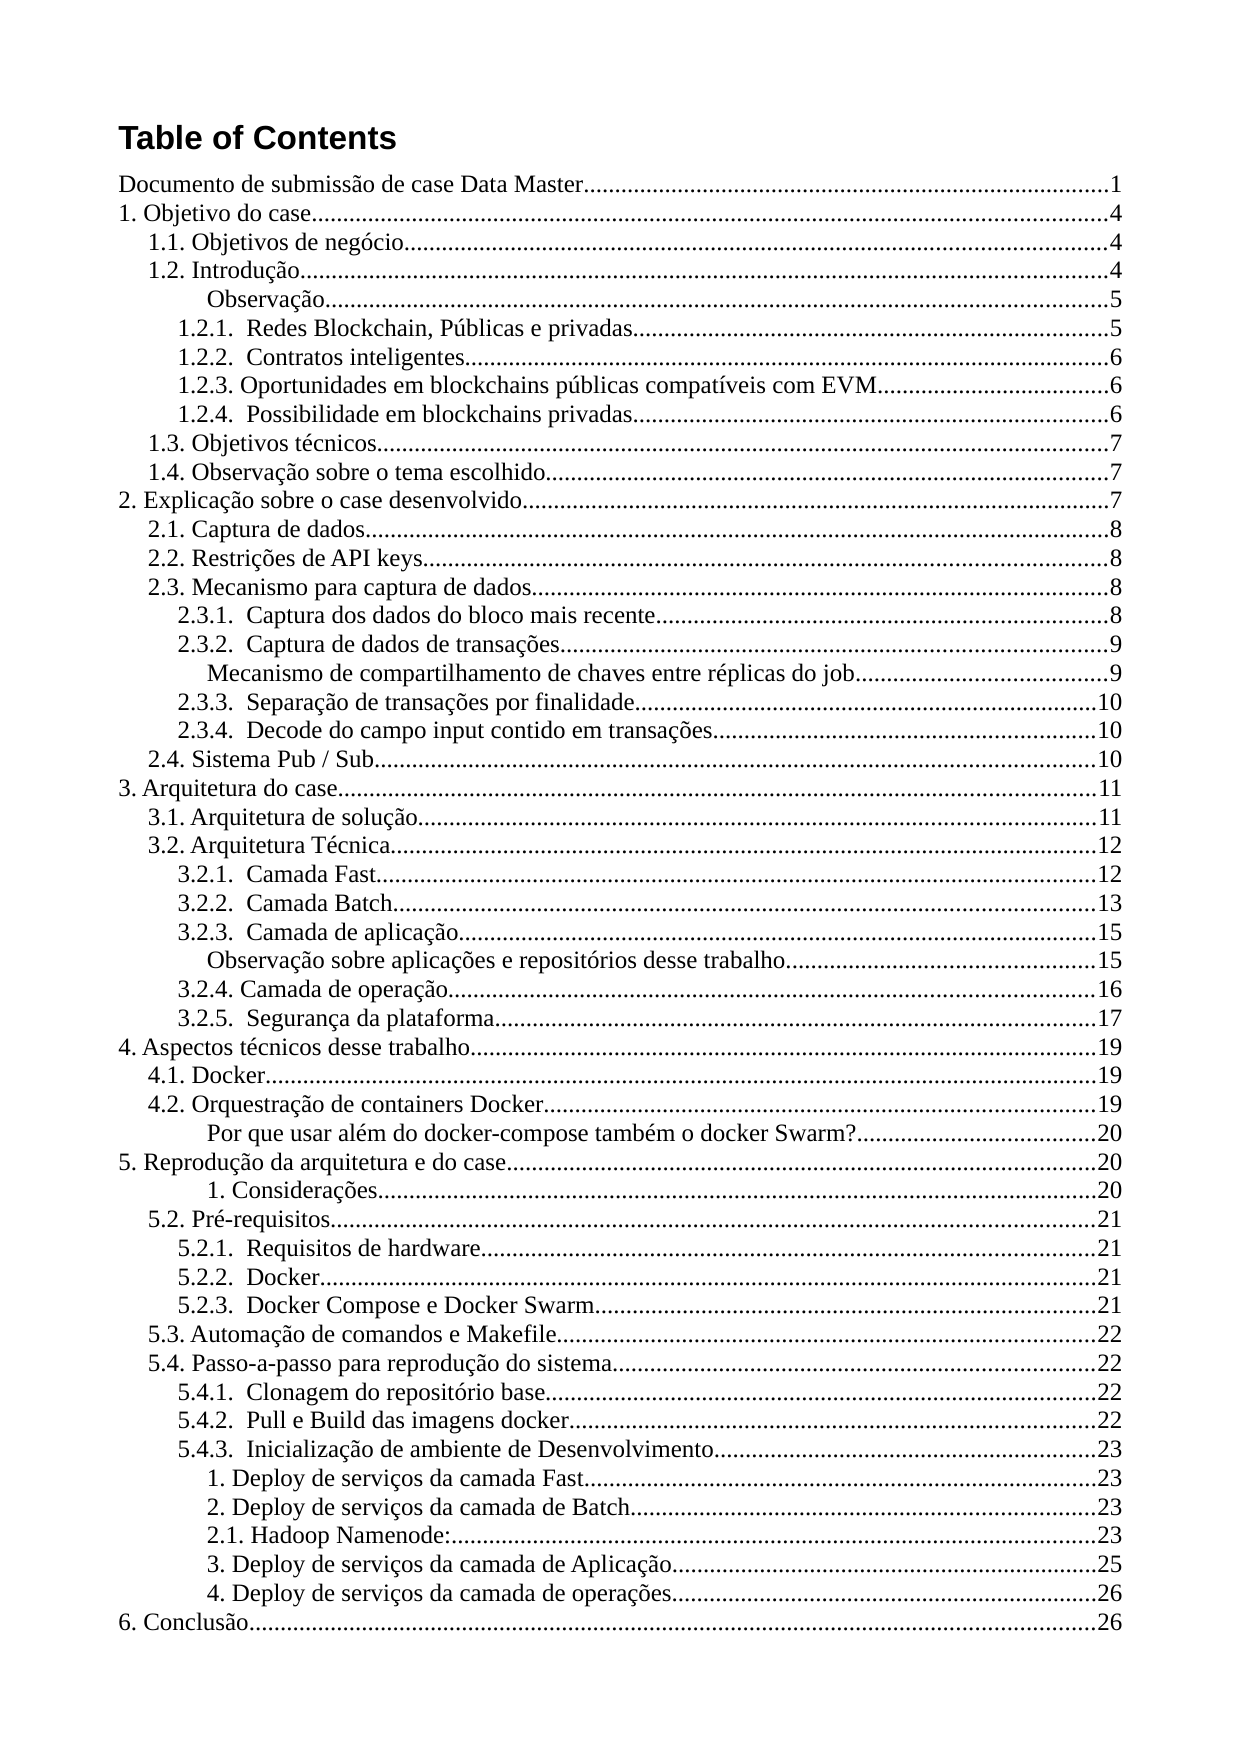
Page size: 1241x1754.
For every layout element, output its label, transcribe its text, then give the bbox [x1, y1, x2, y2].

text Por que usar além do docker-compose também o docker Swarm? 20 [207, 1118, 1122, 1147]
text 1. Objetivo do case 4 [118, 198, 1122, 227]
text 5.4.1. Clonagem do repositório base 22 [177, 1377, 1122, 1405]
text 6. Conclusão 26 [118, 1607, 1122, 1635]
text 1.3. Objetivos técnicos 7 [148, 428, 1122, 457]
text 5.4. Passo-a-passo para reprodução do sistema 22 [148, 1348, 1122, 1377]
text 2.3.3. Separação de transações por finalidade 10 [177, 687, 1122, 715]
text 2. Deploy de serviços da camada de Batch 23 [207, 1492, 1122, 1520]
text 1.4. Observação sobre o tema escolhido 7 [148, 457, 1122, 485]
text 1.2.4. Possibilidade em blockchains privadas 6 [177, 399, 1122, 428]
text 5.4.3. Inicialização de ambiente de Desenvolvimento 23 [177, 1434, 1122, 1463]
text 1.2. Introdução 4 [148, 255, 1122, 284]
text 2.3.1. Captura dos dados do bloco mais recente 8 [177, 600, 1122, 629]
text 3.2.5. Segurança da plataforma 17 [177, 1003, 1122, 1032]
subtitle Table of Contents [118, 118, 1122, 157]
text 2.4. Sistema Pub / Sub 10 [148, 744, 1122, 773]
text 5.2. Pré-requisitos 21 [148, 1204, 1122, 1233]
text 2.1. Captura de dados 8 [148, 514, 1122, 543]
text 1.2.2. Contratos inteligentes 6 [177, 342, 1122, 370]
text 3.2. Arquitetura Técnica 12 [148, 830, 1122, 859]
text 2.3. Mecanismo para captura de dados 8 [148, 572, 1122, 600]
text 1.2.1. Redes Blockchain, Públicas e privadas 5 [177, 313, 1122, 342]
text 5. Reprodução da arquitetura e do case 20 [118, 1147, 1122, 1175]
text 2.3.4. Decode do campo input contido em transações 10 [177, 715, 1122, 744]
text 3. Deploy de serviços da camada de Aplicação 25 [207, 1549, 1122, 1578]
text 1. Deploy de serviços da camada Fast 23 [207, 1463, 1122, 1492]
text 2.1. Hadoop Namenode: 23 [207, 1520, 1122, 1549]
text 4.1. Docker 19 [148, 1060, 1122, 1089]
text 4. Aspectos técnicos desse trabalho 19 [118, 1032, 1122, 1060]
text 4. Deploy de serviços da camada de operações 26 [207, 1578, 1122, 1607]
text 2. Explicação sobre o case desenvolvido 7 [118, 485, 1122, 514]
text 1.2.3. Oportunidades em blockchains públicas compatíveis com EVM 6 [177, 370, 1122, 399]
text 3.1. Arquitetura de solução 11 [148, 802, 1122, 830]
text Observação sobre aplicações e repositórios desse trabalho. 15 [207, 945, 1122, 974]
text 1. Considerações 20 [207, 1175, 1122, 1204]
text 1.1. Objetivos de negócio 4 [148, 227, 1122, 255]
text 2.2. Restrições de API keys 8 [148, 543, 1122, 572]
text 3.2.1. Camada Fast 12 [177, 859, 1122, 888]
text 3.2.3. Camada de aplicação 15 [177, 917, 1122, 945]
text 5.2.1. Requisitos de hardware 21 [177, 1233, 1122, 1262]
text Documento de submissão de case Data Master 1 [118, 169, 1122, 198]
text 3.2.4. Camada de operação 16 [177, 974, 1122, 1003]
text 5.3. Automação de comandos e Makefile 22 [148, 1319, 1122, 1348]
text 4.2. Orquestração de containers Docker 19 [148, 1089, 1122, 1118]
text 5.2.3. Docker Compose e Docker Swarm 21 [177, 1290, 1122, 1319]
text 5.4.2. Pull e Build das imagens docker 22 [177, 1405, 1122, 1434]
text 2.3.2. Captura de dados de transações 9 [177, 629, 1122, 658]
text 3.2.2. Camada Batch 13 [177, 888, 1122, 917]
text Mecanismo de compartilhamento de chaves entre réplicas do job 9 [207, 658, 1122, 687]
text 5.2.2. Docker 21 [177, 1262, 1122, 1290]
text Observação 5 [207, 284, 1122, 313]
text 3. Arquitetura do case 11 [118, 773, 1122, 802]
